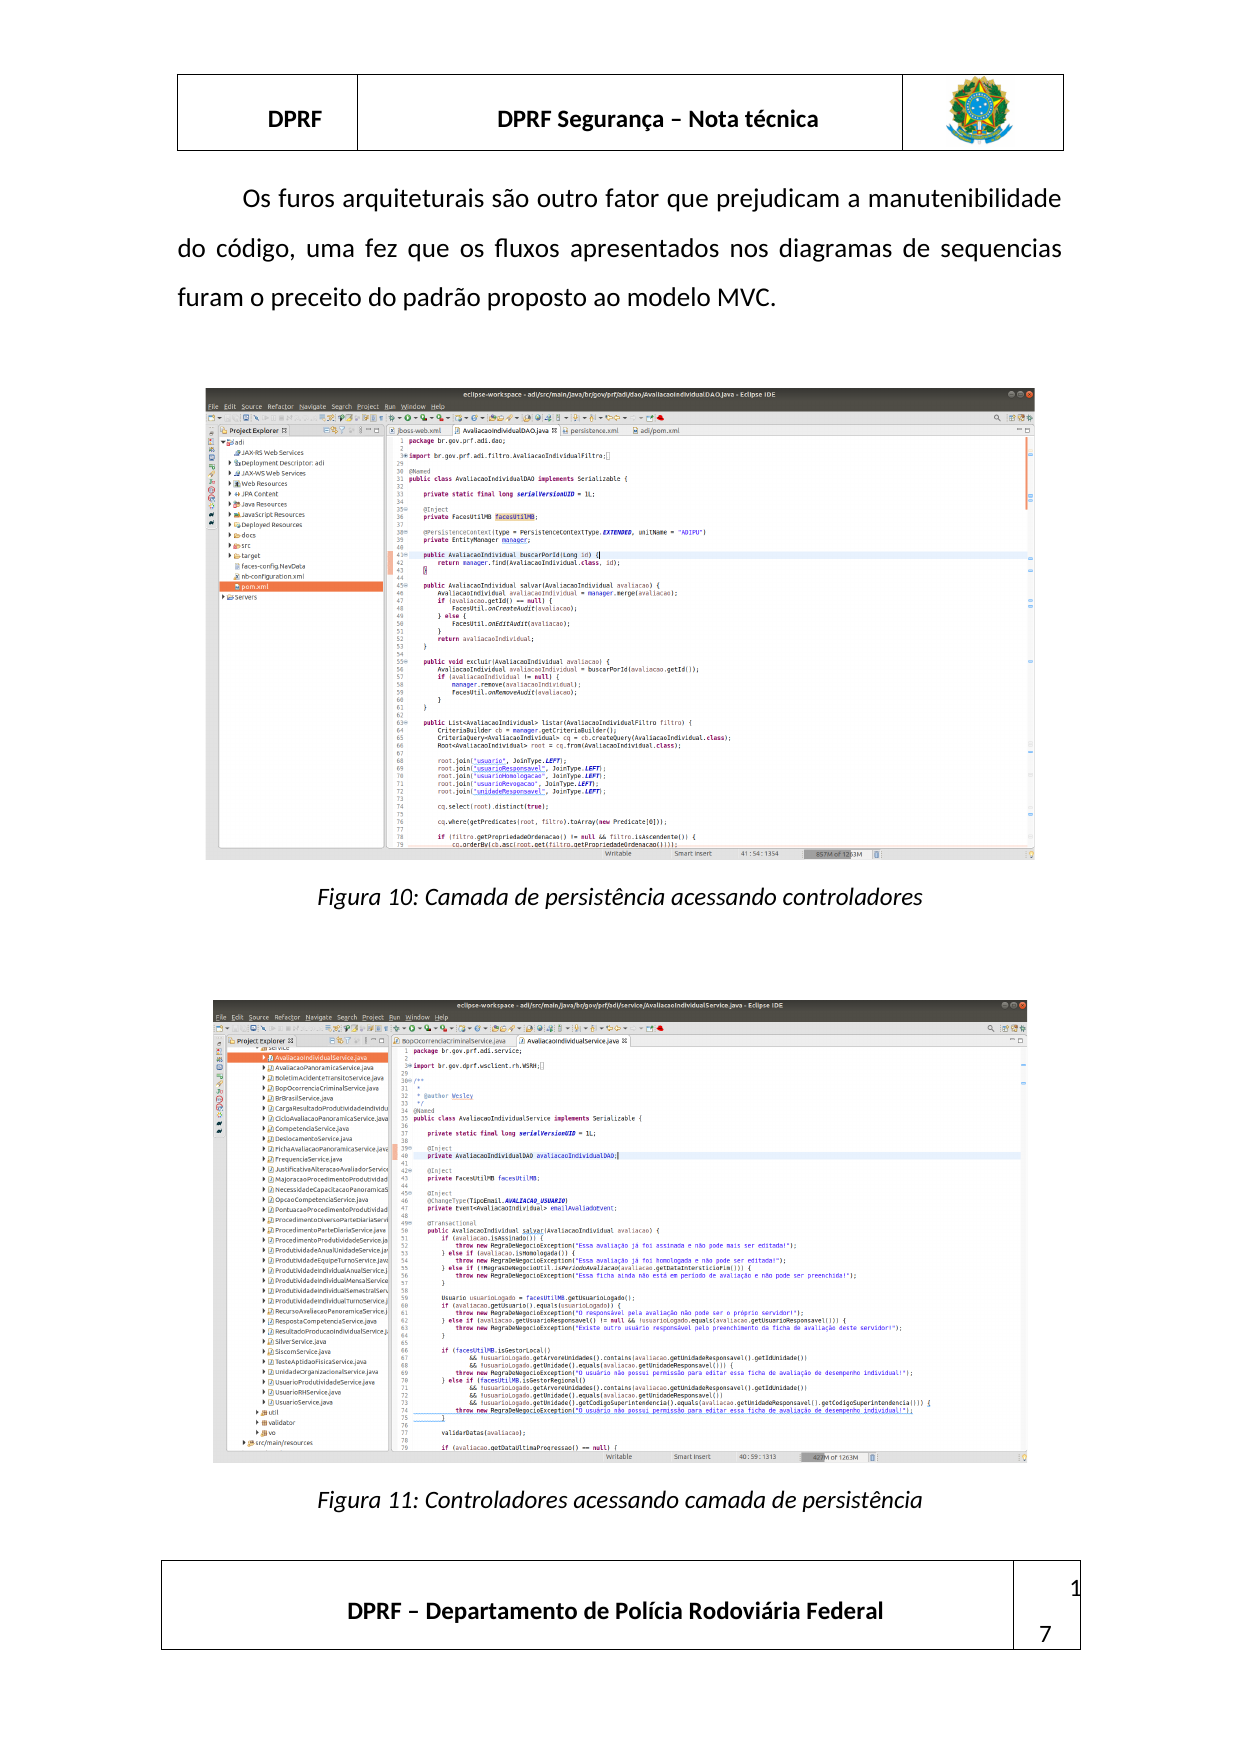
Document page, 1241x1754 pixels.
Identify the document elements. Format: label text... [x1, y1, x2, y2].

picture [944, 75, 1020, 149]
text Os furos arquiteturais são outro fator que prejudicam a manutenibilidade do código, uma fez que os fluxos apresentados nos diagramas de sequencias furam o preceito do padrão proposto ao modelo MVC. [177, 182, 1063, 231]
text Os furos arquiteturais são outro fator que prejudicam a manutenibilidade do código, uma fez que os fluxos apresentados nos diagramas de sequencias furam o preceito do padrão proposto ao modelo MVC. [177, 264, 1063, 314]
text Figura 10: Camada de persistência acessando controladores [206, 860, 1034, 911]
picture [213, 1000, 1028, 1463]
picture [205, 388, 1035, 860]
text Figura 11: Controladores acessando camada de persistência [213, 1463, 1027, 1514]
